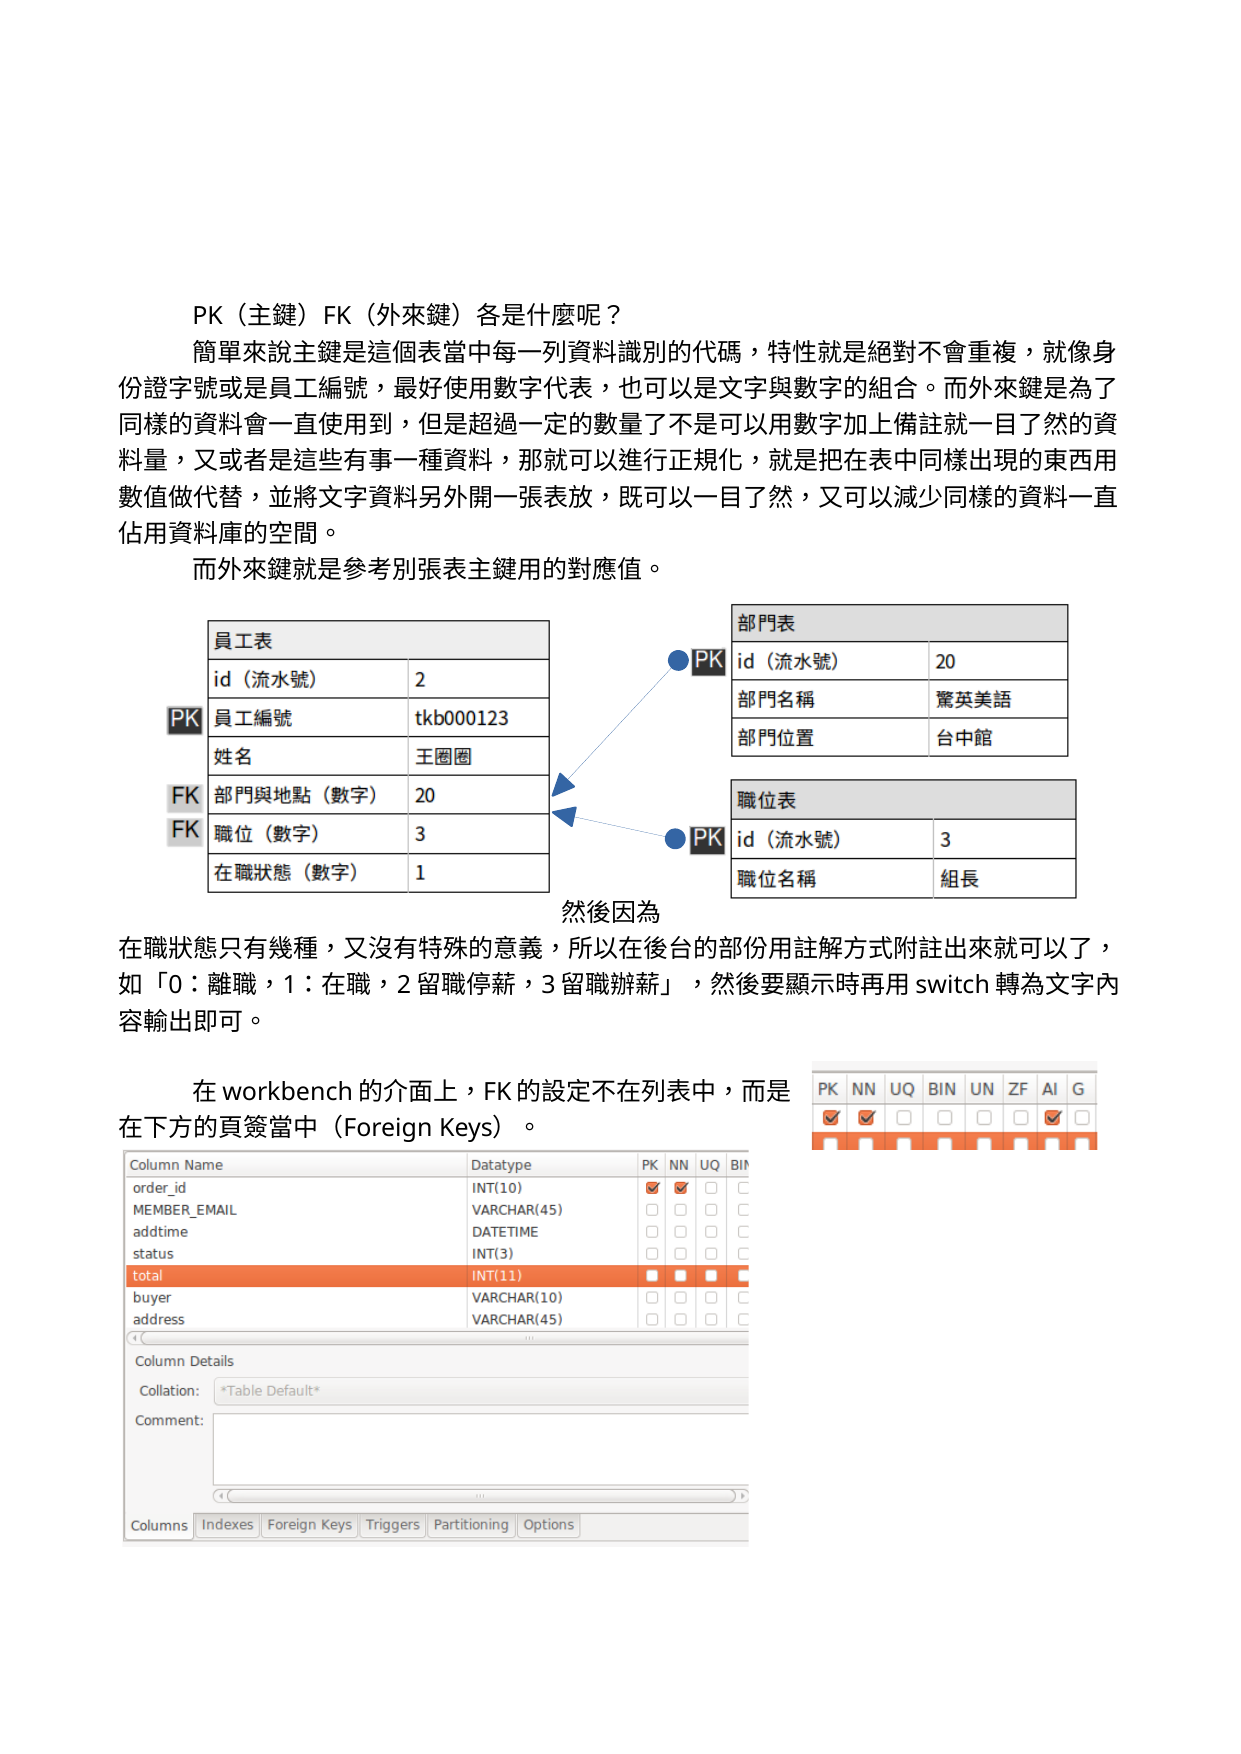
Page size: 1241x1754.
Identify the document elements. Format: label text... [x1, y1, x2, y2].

text 簡單來說主鍵是這個表當中每一列資料識別的代碼，特性就是絕對不會重複，就像身份證字號或是員工編號，最好使用數字代表，也可以是文字與數字的組合。而外來鍵是為了同樣的資料會一直使用到，但是超過一定的數量了不是可以用數字加上備註就一目了然的資料量，又或者是這些有事一種資料，那就可以進行正規化，就是把在表中同樣出現的東西用數值做代替，並將文字資料另外開一張表放，既可以一目了然，又可以減少同樣的資料一直佔用資料庫的空間。 [118, 332, 1122, 549]
text 然後因為在職狀態只有幾種，又沒有特殊的意義，所以在後台的部份用註解方式附註出來就可以了，如「0：離職，1：在職，2留職停薪，3留職辦薪」，然後要顯示時再用switch轉為文字內容輸出即可。 [118, 892, 1122, 1037]
picture [682, 773, 1083, 906]
text PK（主鍵）FK（外來鍵）各是什麼呢？ [118, 296, 1122, 332]
picture [122, 1149, 749, 1547]
picture [811, 1061, 1098, 1150]
text 而外來鍵就是參考別張表主鍵用的對應值。 [118, 549, 1122, 586]
picture [685, 597, 1078, 764]
text 在workbench的介面上，FK的設定不在列表中，而是在下方的頁簽當中（Foreign Keys）。 [118, 1071, 811, 1144]
picture [157, 613, 562, 899]
text [1098, 1071, 1122, 1144]
